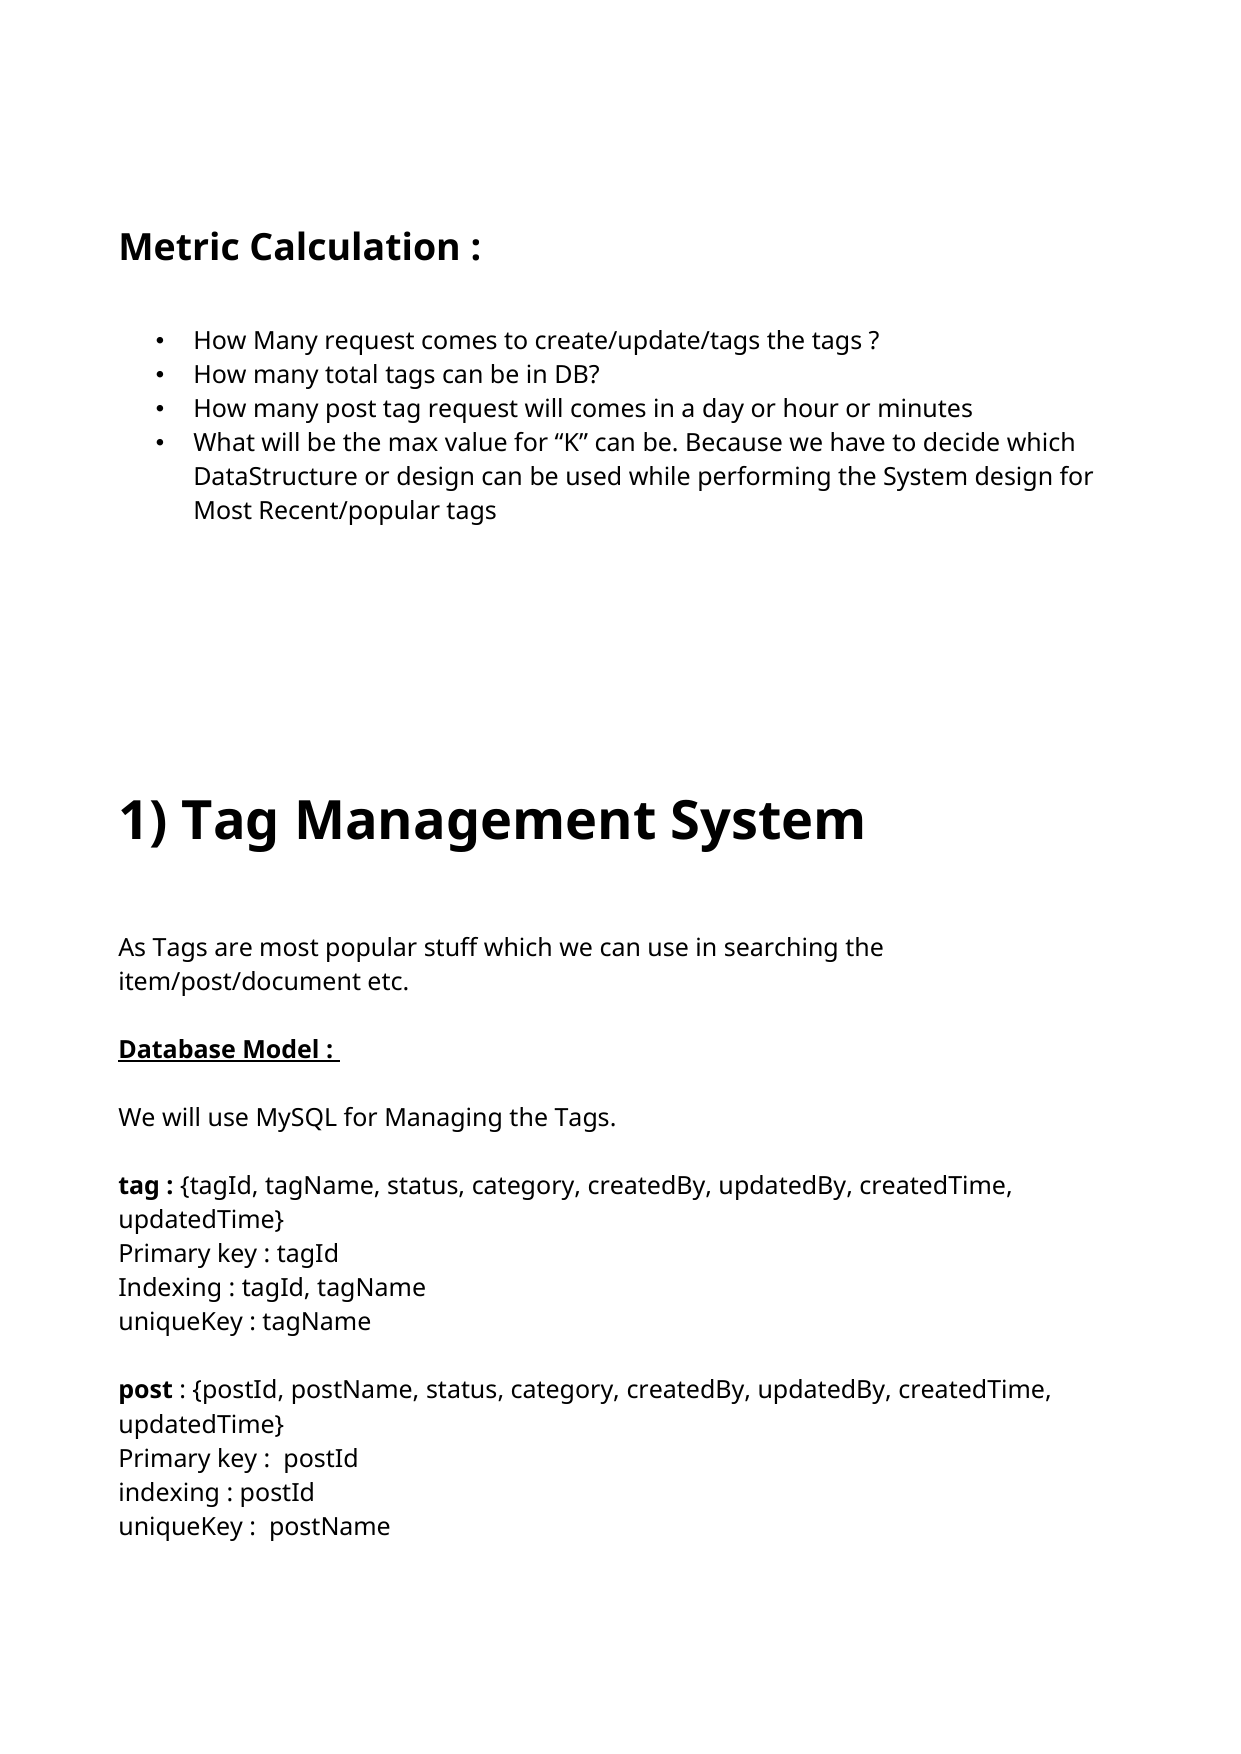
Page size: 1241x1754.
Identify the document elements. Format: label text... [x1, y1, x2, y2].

text post : {postId, postName, status, category, createdBy, updatedBy, createdTime, updatedTime} [118, 1372, 1122, 1440]
list How many total tags can be in DB? [156, 356, 1122, 390]
text uniqueKey : tagName [118, 1304, 1122, 1338]
text As Tags are most popular stuff which we can use in searching the item/post/document etc. [118, 929, 1122, 997]
text Metric Calculation : [118, 220, 1122, 271]
text We will use MySQL for Managing the Tags. [118, 1100, 1122, 1134]
text Primary key : postId [118, 1440, 1122, 1474]
list How Many request comes to create/update/tags the tags ? [156, 322, 1122, 356]
text uniqueKey : postName [118, 1508, 1122, 1542]
list What will be the max value for “K” can be. Because we have to decide which DataStructure or design can be used while performing the System design for Most Recent/popular tags [156, 424, 1122, 527]
text Database Model : [118, 1032, 1122, 1066]
list How many post tag request will comes in a day or hour or minutes [156, 390, 1122, 424]
text 1) Tag Management System [118, 782, 1122, 856]
text Primary key : tagId [118, 1236, 1122, 1270]
text indexing : postId [118, 1474, 1122, 1508]
text Indexing : tagId, tagName [118, 1270, 1122, 1304]
text tag : {tagId, tagName, status, category, createdBy, updatedBy, createdTime, updatedTime} [118, 1168, 1122, 1236]
